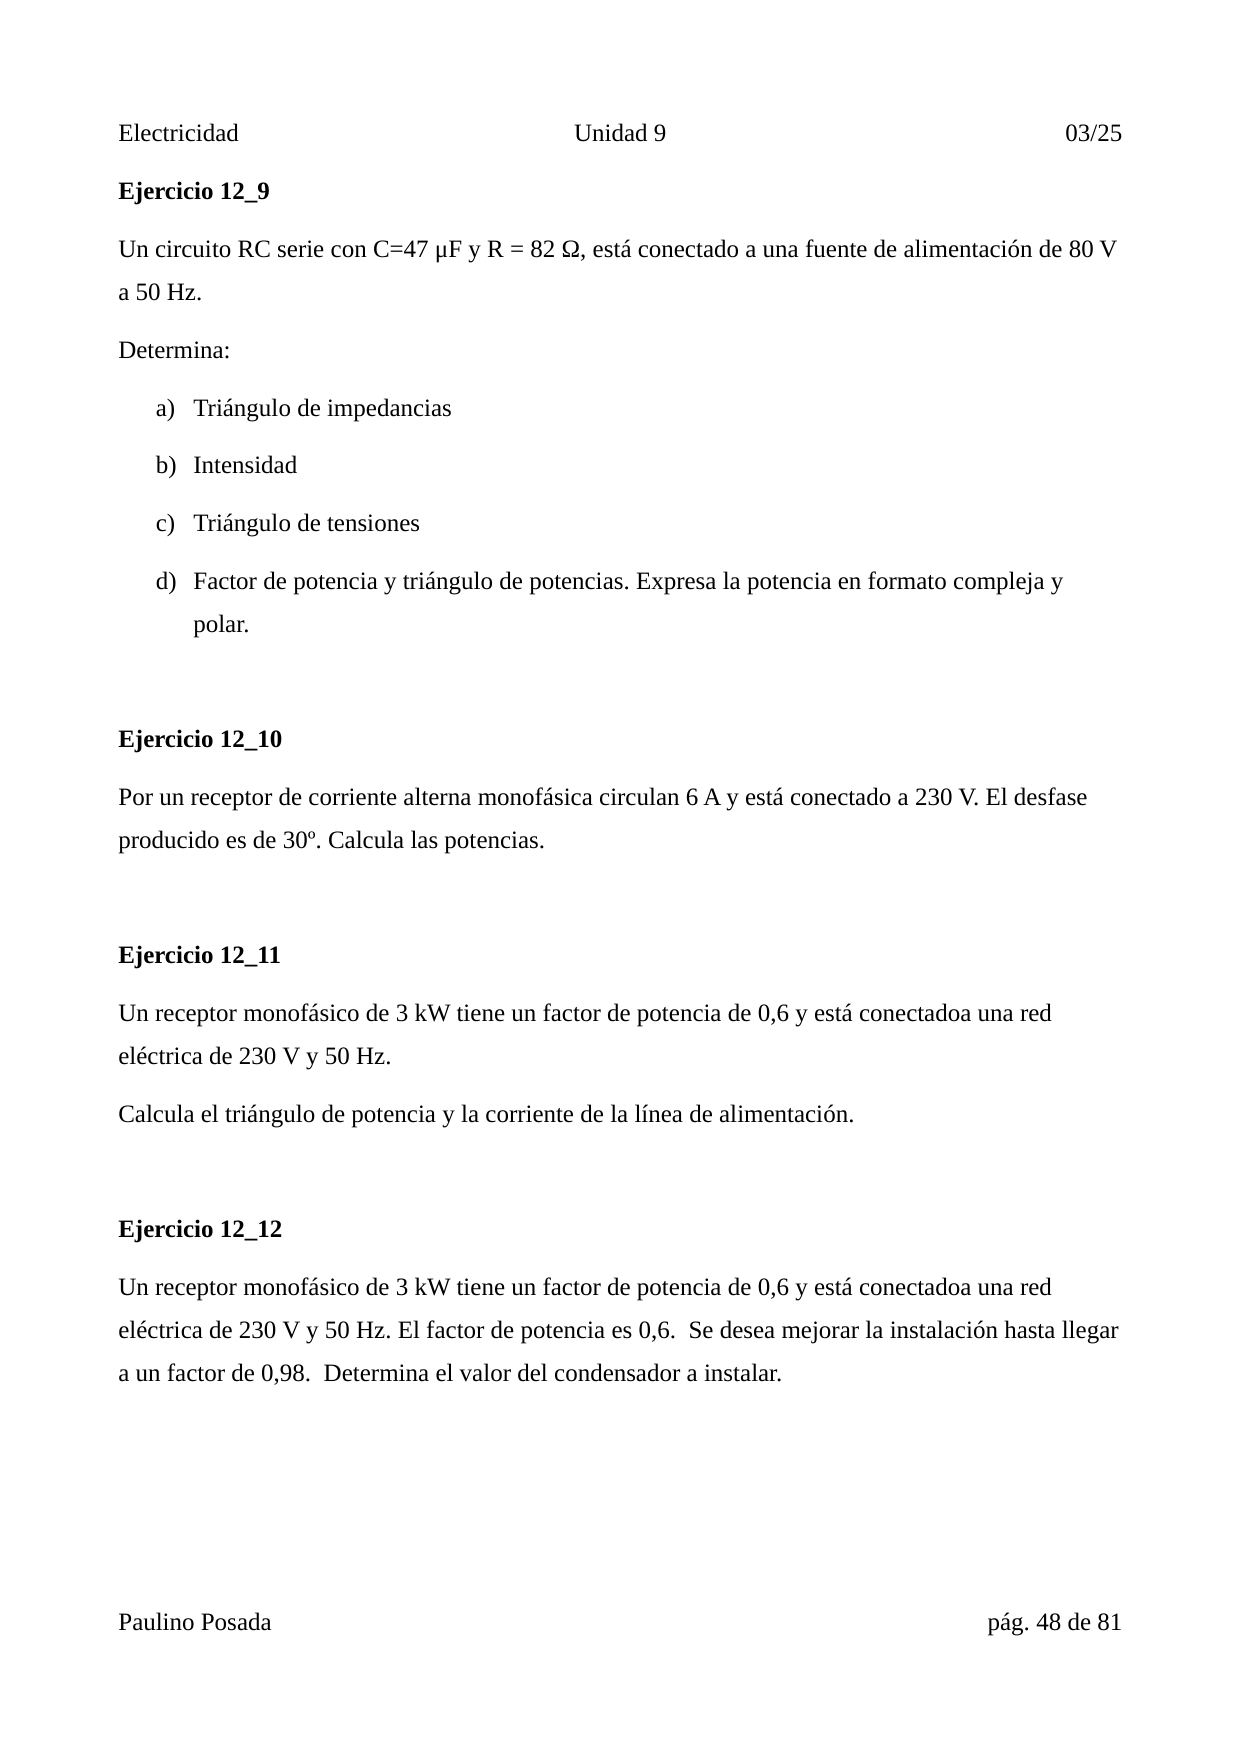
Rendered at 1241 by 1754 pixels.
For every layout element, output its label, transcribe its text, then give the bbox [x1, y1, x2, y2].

list Triángulo de impedancias [156, 393, 1122, 421]
list Triángulo de tensiones [156, 508, 1122, 537]
text Un receptor monofásico de 3 kW tiene un factor de potencia de 0,6 y está conectadoa una red eléctrica de 230 V y 50 Hz. El factor de potencia es 0,6. Se desea mejorar la instalación hasta llegar a un factor de 0,98. Determina el valor del condensador a instalar. [118, 1272, 1122, 1387]
text Ejercicio 12_9 [118, 176, 1122, 205]
text Ejercicio 12_11 [118, 941, 1122, 969]
list Factor de potencia y triángulo de potencias. Expresa la potencia en formato compleja y polar. [156, 566, 1122, 638]
text Calcula el triángulo de potencia y la corriente de la línea de alimentación. [118, 1099, 1122, 1128]
text Determina: [118, 335, 1122, 364]
text Ejercicio 12_12 [118, 1214, 1122, 1243]
text Por un receptor de corriente alterna monofásica circulan 6 A y está conectado a 230 V. El desfase producido es de 30º. Calcula las potencias. [118, 782, 1122, 854]
text Un receptor monofásico de 3 kW tiene un factor de potencia de 0,6 y está conectadoa una red eléctrica de 230 V y 50 Hz. [118, 998, 1122, 1070]
text Ejercicio 12_10 [118, 724, 1122, 753]
text Un circuito RC serie con C=47 μF y R = 82 Ω, está conectado a una fuente de alimentación de 80 V a 50 Hz. [118, 234, 1122, 306]
list Intensidad [156, 450, 1122, 479]
